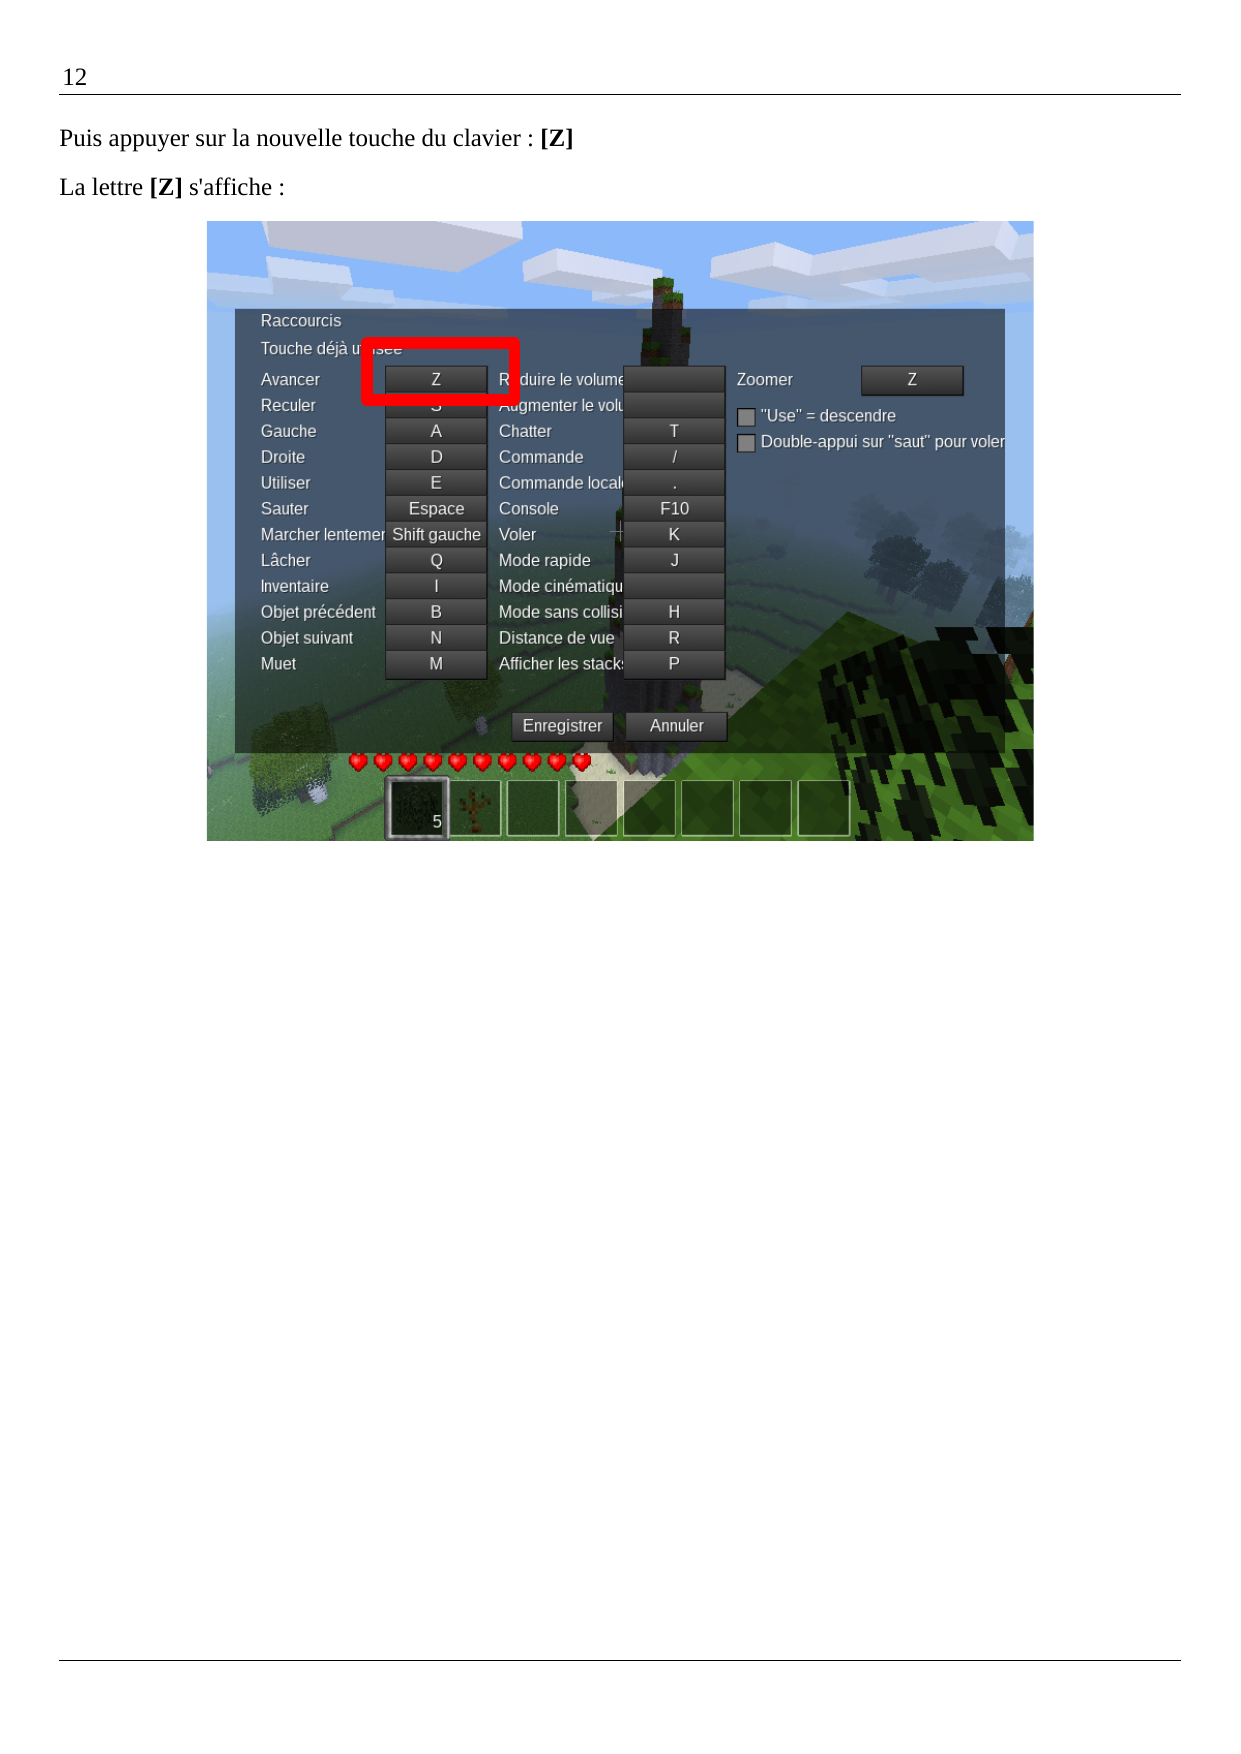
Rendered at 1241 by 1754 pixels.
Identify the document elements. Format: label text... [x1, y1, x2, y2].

text La lettre [Z] s'affiche : [59, 172, 1181, 201]
picture [206, 221, 1034, 841]
text Puis appuyer sur la nouvelle touche du clavier : [Z] [59, 123, 1181, 152]
